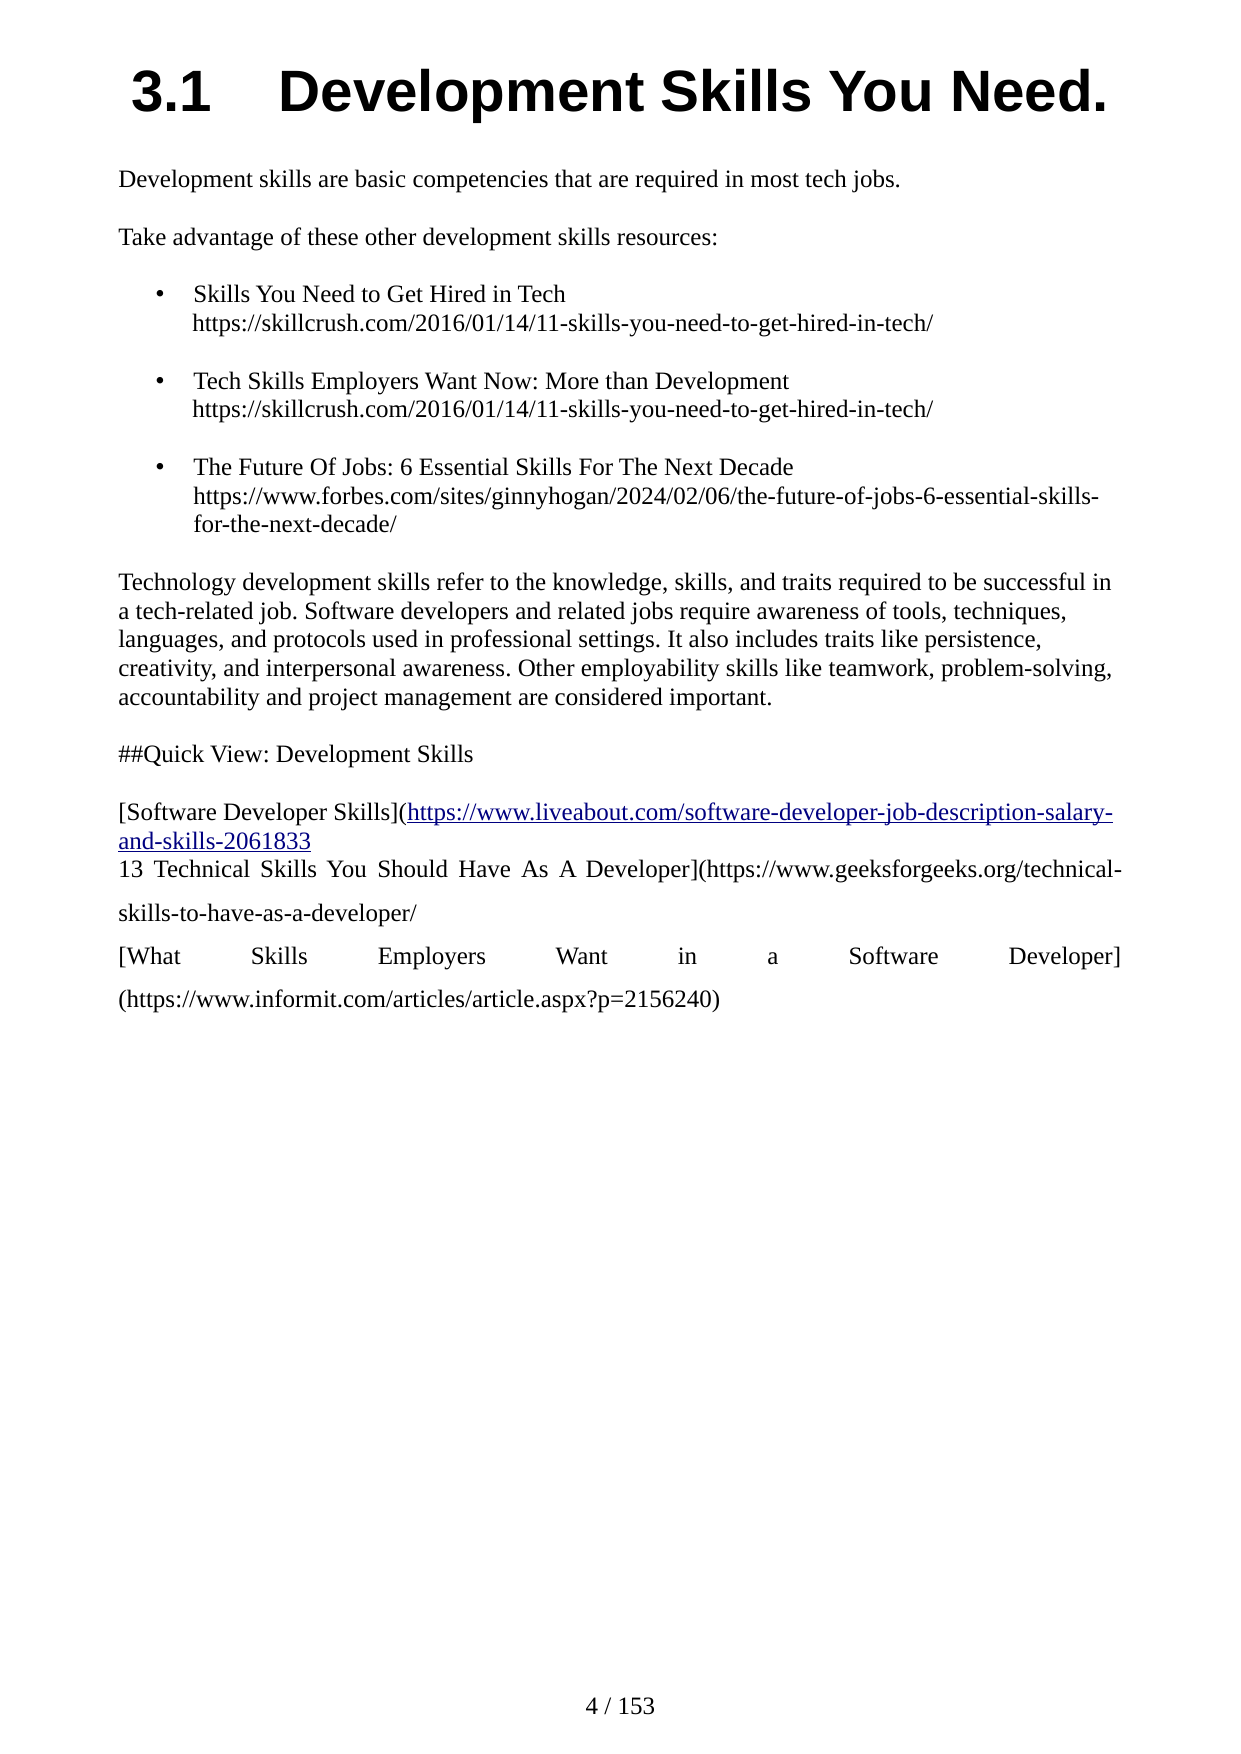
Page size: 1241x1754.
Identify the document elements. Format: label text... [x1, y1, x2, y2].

text Development skills are basic competencies that are required in most tech jobs. [118, 164, 1122, 193]
list Tech Skills Employers Want Now: More than Development [156, 366, 1122, 394]
text 13 Technical Skills You Should Have As A Developer](https://www.geeksforgeeks.org/technical-skills-to-have-as-a-developer/ [118, 854, 1122, 926]
text [Software Developer Skills](https://www.liveabout.com/software-developer-job-description-salary-and-skills-2061833 [118, 797, 1122, 854]
text Take advantage of these other development skills resources: [118, 222, 1122, 251]
text ##Quick View: Development Skills [118, 739, 1122, 768]
text [What Skills Employers Want in a Software Developer](https://www.informit.com/articles/article.aspx?p=2156240) [118, 941, 1122, 1013]
text https://skillcrush.com/2016/01/14/11-skills-you-need-to-get-hired-in-tech/ [118, 308, 1122, 337]
list The Future Of Jobs: 6 Essential Skills For The Next Decade [156, 452, 1122, 481]
title 3.1 Development Skills You Need. [118, 56, 1122, 123]
text Technology development skills refer to the knowledge, skills, and traits required to be successful in a tech-related job. Software developers and related jobs require awareness of tools, techniques, languages, and protocols used in professional settings. It also includes traits like persistence, creativity, and interpersonal awareness. Other employability skills like teamwork, problem-solving, accountability and project management are considered important. [118, 567, 1122, 711]
text https://skillcrush.com/2016/01/14/11-skills-you-need-to-get-hired-in-tech/ [118, 394, 1122, 423]
list https://www.forbes.com/sites/ginnyhogan/2024/02/06/the-future-of-jobs-6-essential-skills-for-the-next-decade/ [156, 481, 1122, 538]
list Skills You Need to Get Hired in Tech [156, 279, 1122, 308]
